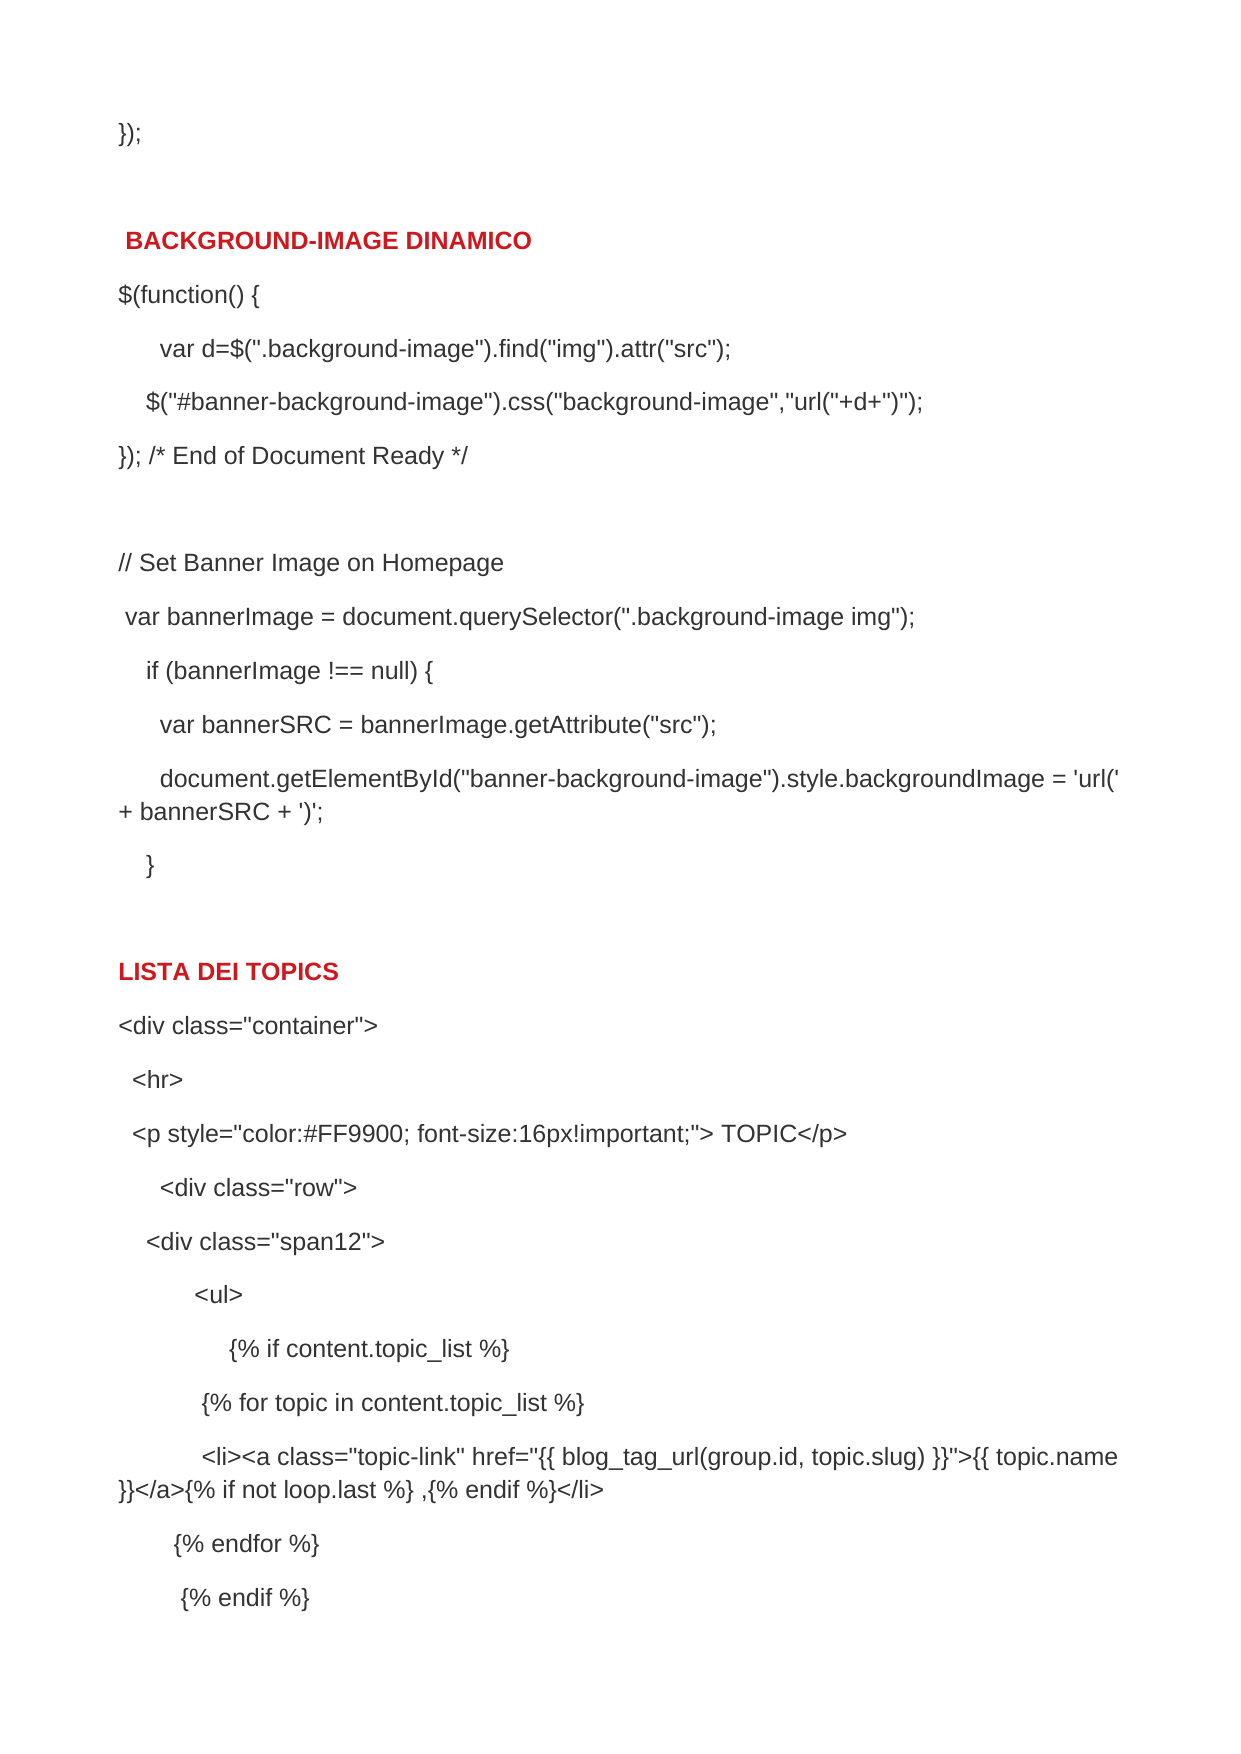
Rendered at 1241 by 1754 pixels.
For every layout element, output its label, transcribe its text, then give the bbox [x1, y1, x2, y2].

text <div class="span12"> [118, 1227, 1122, 1255]
text <ul> [118, 1280, 1122, 1309]
text {% endif %} [118, 1583, 1122, 1611]
text <div class="container"> [118, 1011, 1122, 1040]
text }); [118, 118, 1122, 147]
text var bannerSRC = bannerImage.getAttribute("src"); [118, 710, 1122, 738]
text BACKGROUND-IMAGE DINAMICO [118, 226, 1122, 254]
text <hr> [118, 1065, 1122, 1094]
text document.getElementById("banner-background-image").style.backgroundImage = 'url(' + bannerSRC + ')'; [118, 763, 1122, 825]
text <div class="row"> [118, 1173, 1122, 1201]
text {% if content.topic_list %} [118, 1334, 1122, 1363]
text $("#banner-background-image").css("background-image","url("+d+")"); [118, 387, 1122, 416]
text // Set Banner Image on Homepage [118, 548, 1122, 577]
text var d=$(".background-image").find("img").attr("src"); [118, 333, 1122, 362]
text {% for topic in content.topic_list %} [118, 1388, 1122, 1417]
text var bannerImage = document.querySelector(".background-image img"); [118, 602, 1122, 631]
text LISTA DEI TOPICS [118, 957, 1122, 986]
text {% endfor %} [118, 1529, 1122, 1558]
text if (bannerImage !== null) { [118, 656, 1122, 684]
text $(function() { [118, 280, 1122, 308]
text <li><a class="topic-link" href="{{ blog_tag_url(group.id, topic.slug) }}">{{ topic.name }}</a>{% if not loop.last %} ,{% endif %}</li> [118, 1442, 1122, 1504]
text } [118, 850, 1122, 879]
text <p style="color:#FF9900; font-size:16px!important;"> TOPIC</p> [118, 1119, 1122, 1148]
text }); /* End of Document Ready */ [118, 441, 1122, 470]
